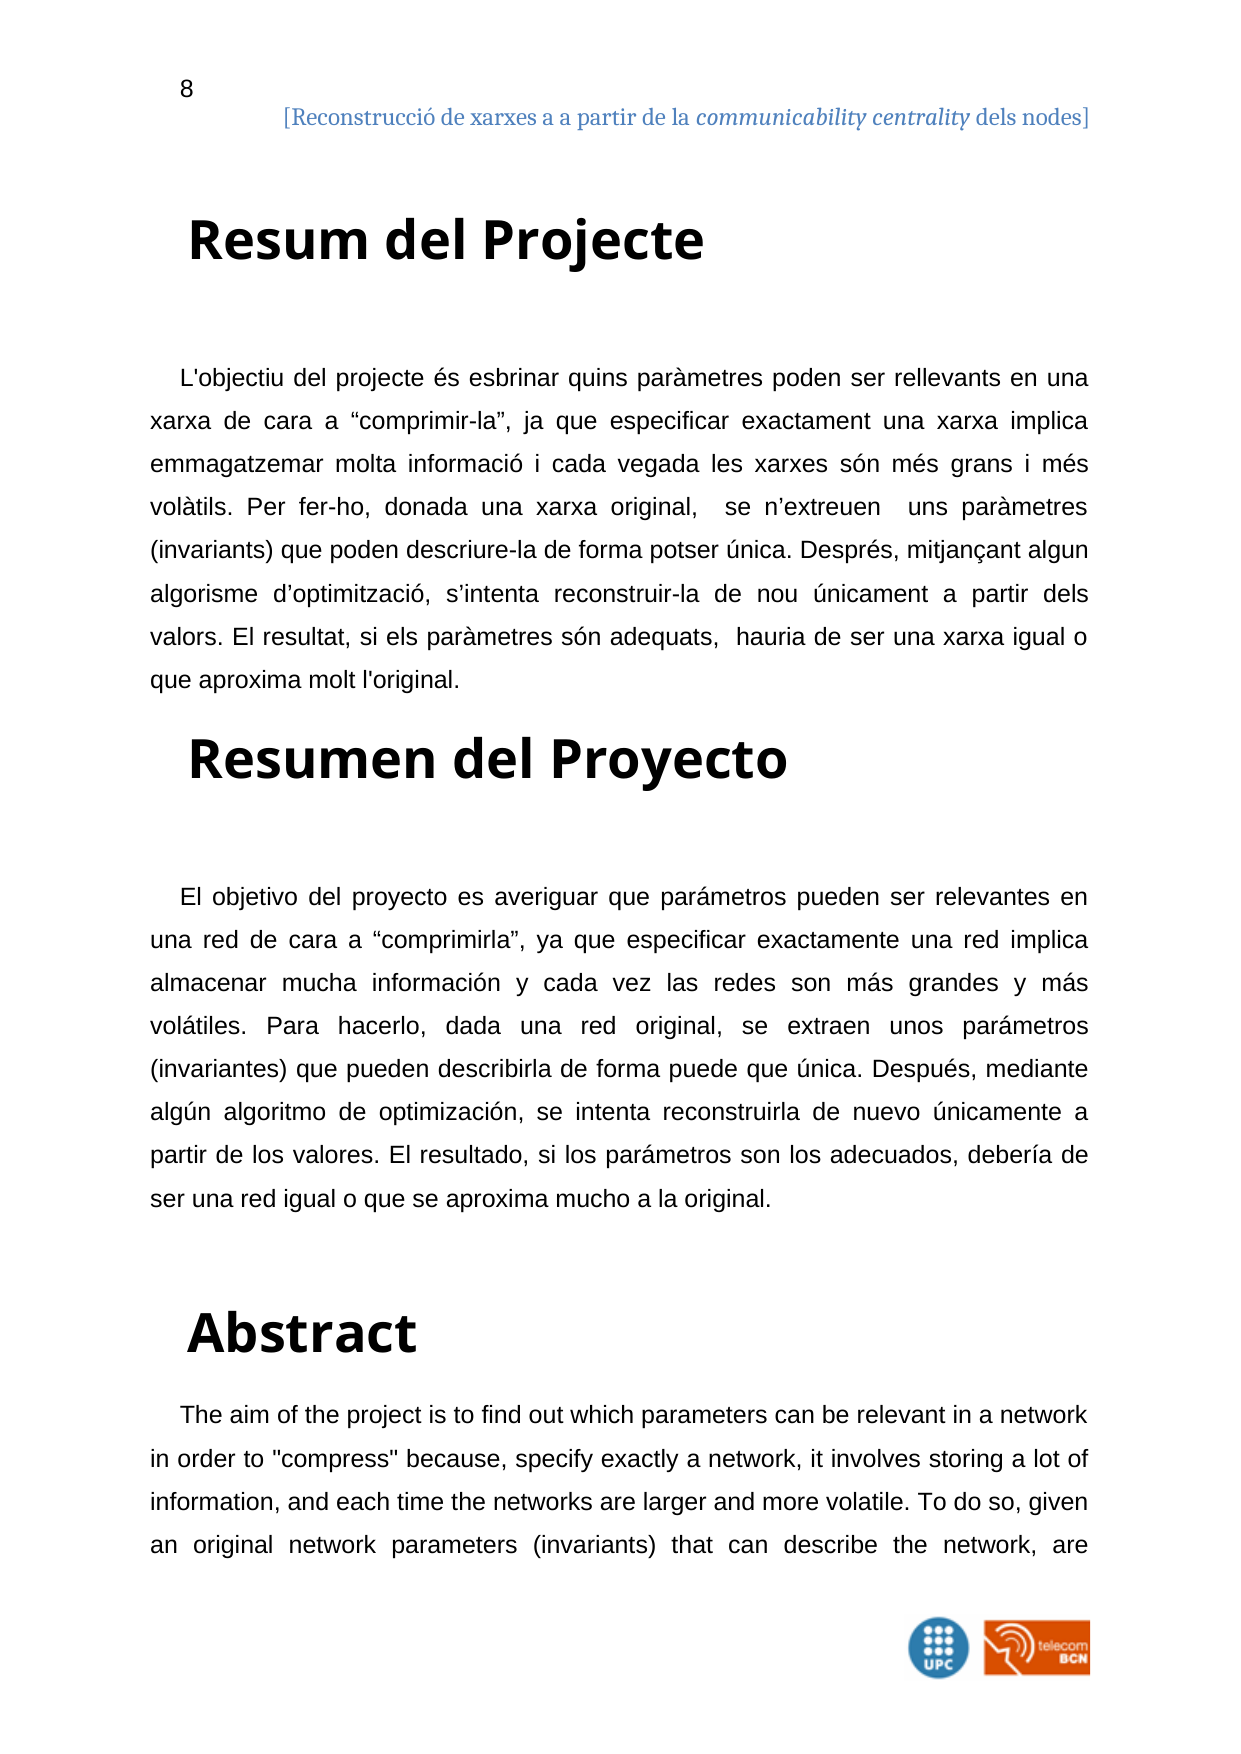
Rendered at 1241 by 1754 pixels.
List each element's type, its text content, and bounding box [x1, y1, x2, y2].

subtitle Abstract [187, 1295, 1090, 1368]
text L'objectiu del projecte és esbrinar quins paràmetres poden ser rellevants en una xarxa de cara a “comprimir-la”, ja que especificar exactament una xarxa implica emmagatzemar molta informació i cada vegada les xarxes són més grans i més volàtils. Per fer-ho, donada una xarxa original, se n’extreuen uns paràmetres (invariants) que poden descriure-la de forma potser única. Després, mitjançant algun algorisme d’optimització, s’intenta reconstruir-la de nou únicament a partir dels valors. El resultat, si els paràmetres són adequats, hauria de ser una xarxa igual o que aproxima molt l'original. [150, 363, 1090, 693]
picture [904, 1614, 1091, 1681]
text El objetivo del proyecto es averiguar que parámetros pueden ser relevantes en una red de cara a “comprimirla”, ya que especificar exactamente una red implica almacenar mucha información y cada vez las redes son más grandes y más volátiles. Para hacerlo, dada una red original, se extraen unos parámetros (invariantes) que pueden describirla de forma puede que única. Después, mediante algún algoritmo de optimización, se intenta reconstruirla de nuevo únicamente a partir de los valores. El resultado, si los parámetros son los adecuados, debería de ser una red igual o que se aproxima mucho a la original. [150, 882, 1090, 1212]
text The aim of the project is to find out which parameters can be relevant in a network in order to "compress" because, specify exactly a network, it involves storing a lot of information, and each time the networks are larger and more volatile. To do so, given an original network parameters (invariants) that can describe the network, are [150, 1400, 1090, 1558]
subtitle Resumen del Proyecto [187, 720, 1090, 794]
subtitle Resum del Projecte [187, 202, 1090, 275]
